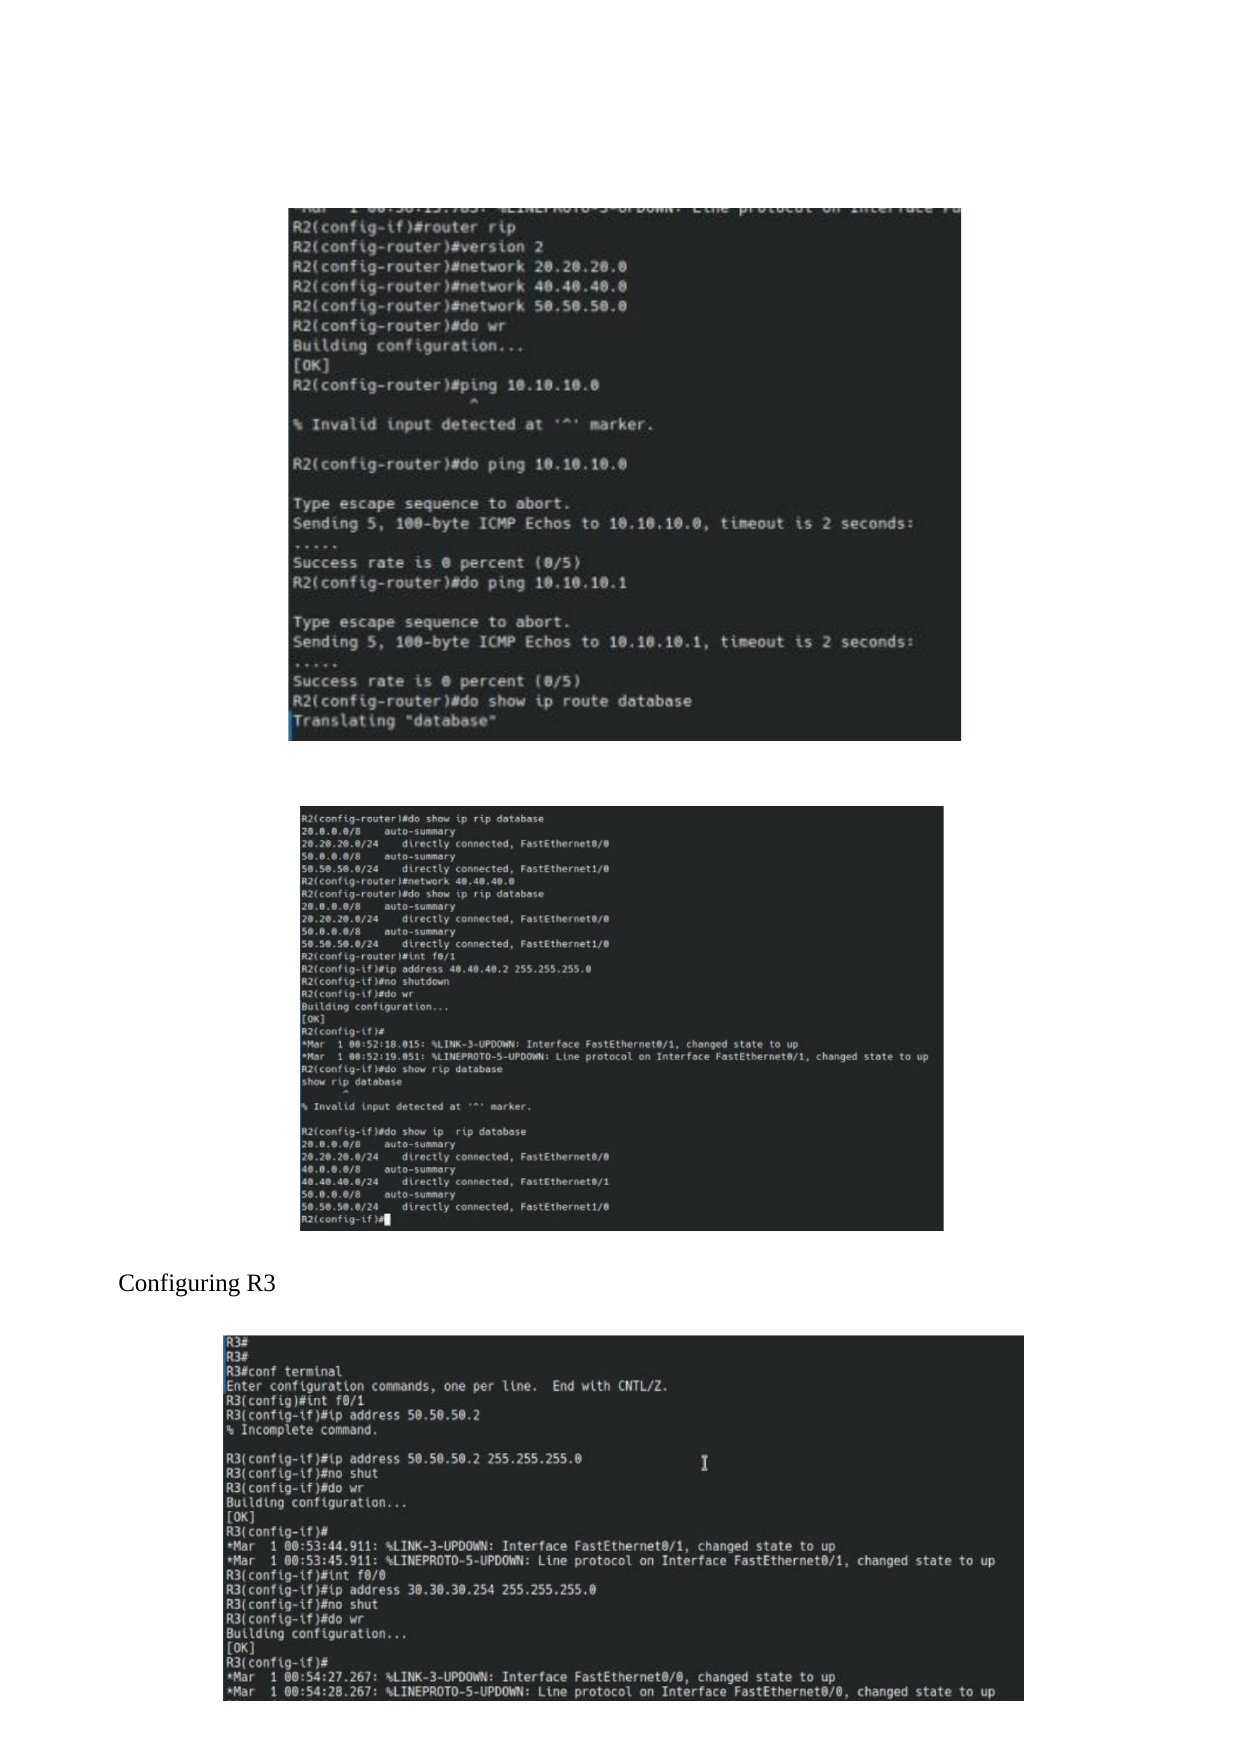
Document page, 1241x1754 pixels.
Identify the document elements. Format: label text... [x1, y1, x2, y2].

picture [296, 806, 944, 1231]
picture [216, 1331, 1024, 1701]
text Configuring R3 [118, 1268, 1122, 1297]
picture [279, 208, 501, 741]
